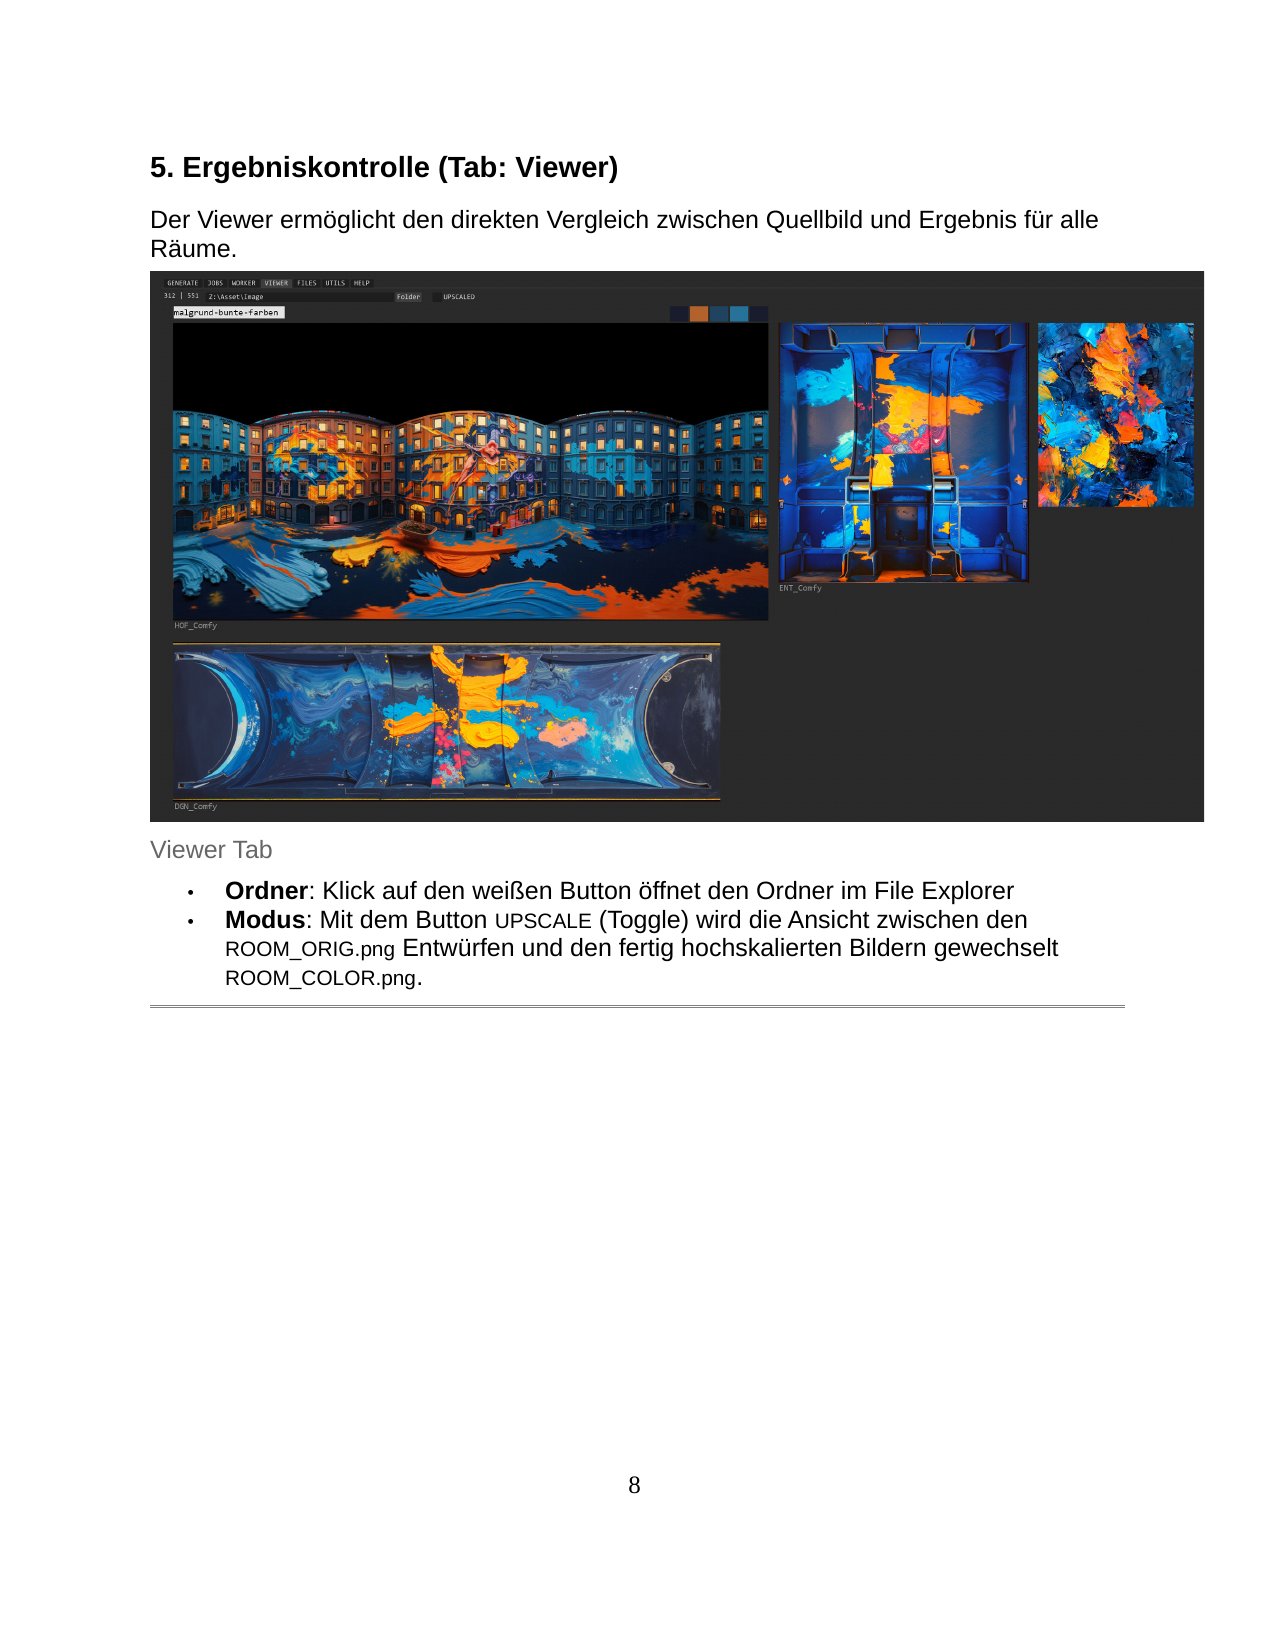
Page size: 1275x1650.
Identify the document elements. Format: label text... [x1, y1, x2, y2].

picture [150, 271, 1205, 822]
list Modus: Mit dem Button UPSCALE (Toggle) wird die Ansicht zwischen den ROOM_ORIG.png Entwürfen und den fertig hochskalierten Bildern gewechselt ROOM_COLOR.png. [187, 904, 1125, 991]
text Der Viewer ermöglicht den direkten Vergleich zwischen Quellbild und Ergebnis für alle Räume. [150, 205, 1125, 262]
list Ordner: Klick auf den weißen Button öffnet den Ordner im File Explorer [187, 876, 1125, 904]
subtitle 5. Ergebniskontrolle (Tab: Viewer) [150, 150, 1125, 183]
text Viewer Tab [150, 834, 1125, 863]
